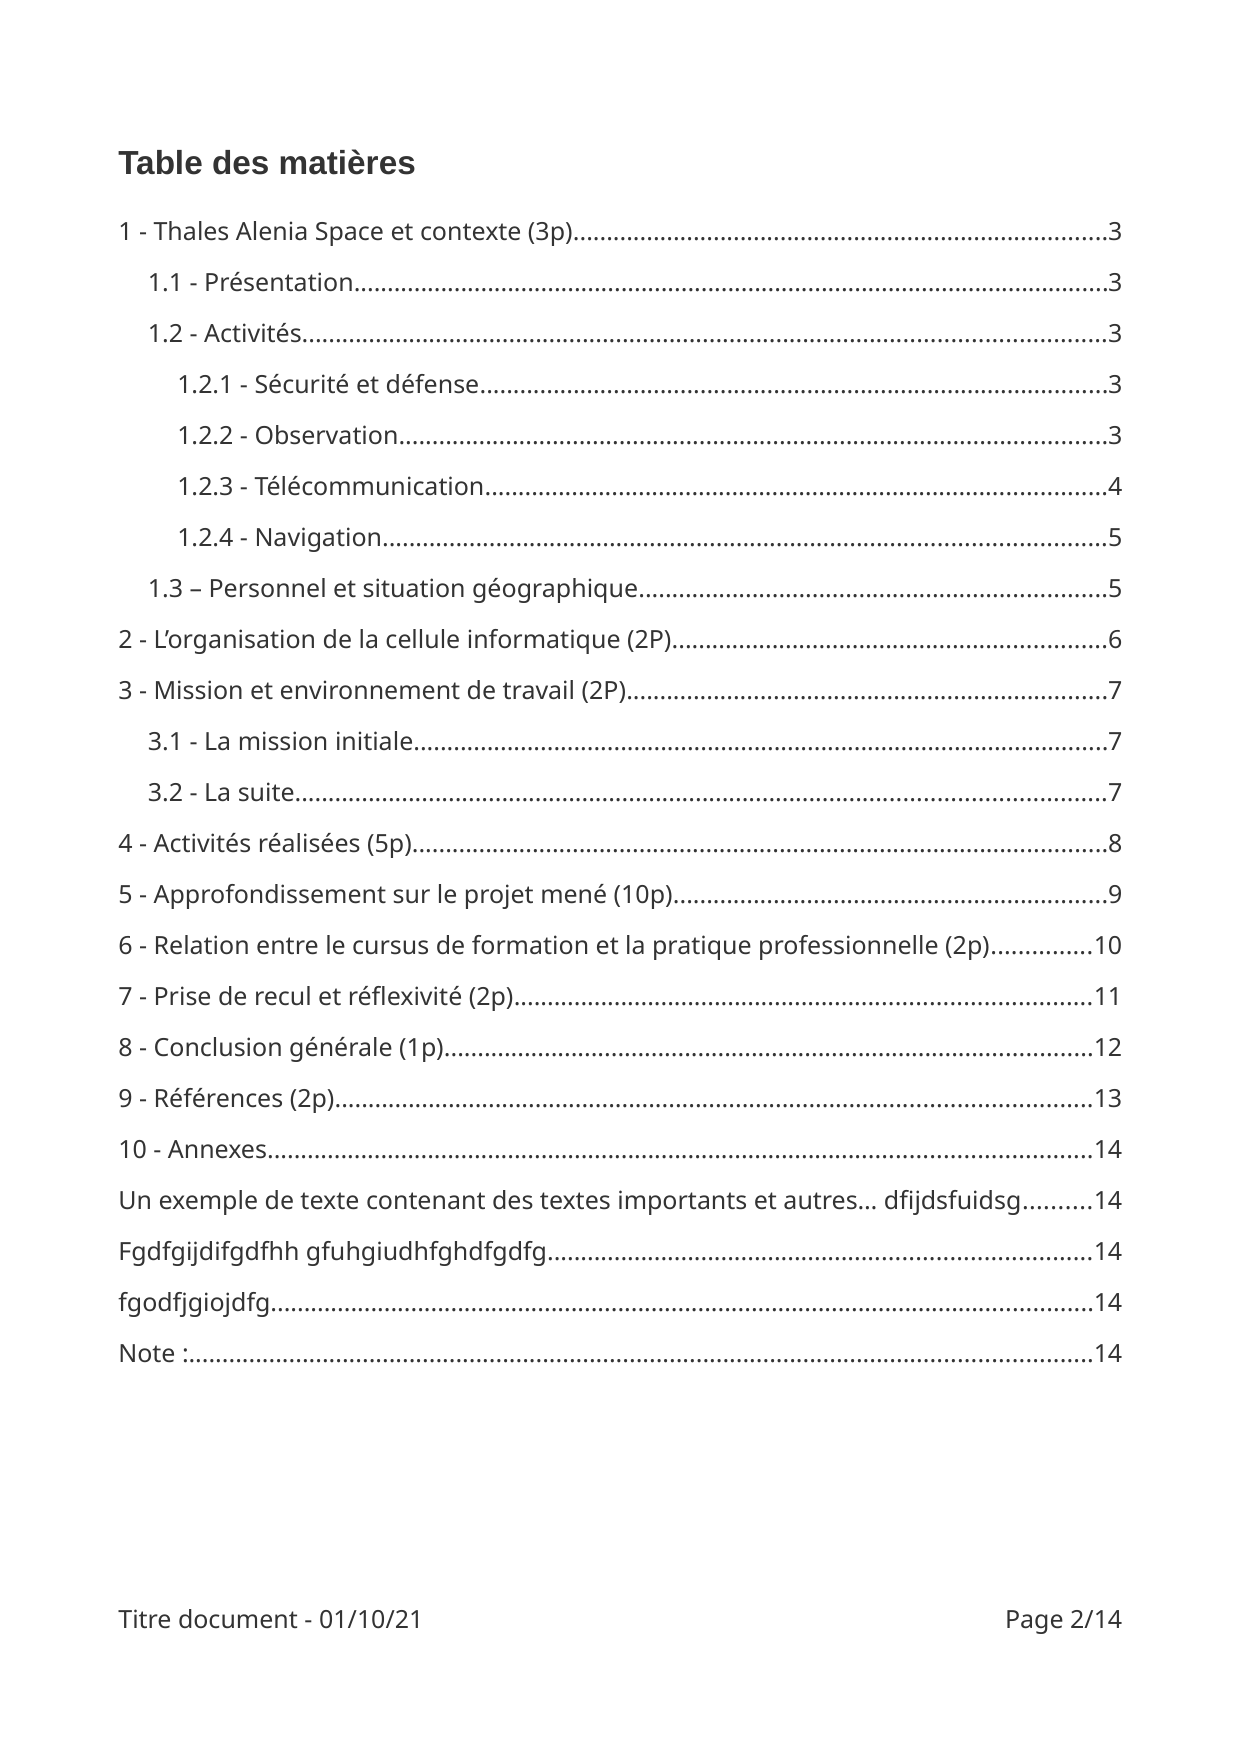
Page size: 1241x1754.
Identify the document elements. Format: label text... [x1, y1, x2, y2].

text 1.2 - Activités 3 [148, 315, 1122, 349]
text 4 - Activités réalisées (5p) 8 [118, 826, 1122, 860]
text 1.3 – Personnel et situation géographique 5 [148, 571, 1122, 604]
text 1.2.3 - Télécommunication 4 [177, 468, 1122, 502]
text 9 - Références (2p) 13 [118, 1081, 1122, 1115]
text 1.2.4 - Navigation 5 [177, 519, 1122, 553]
text 2 - L’organisation de la cellule informatique (2P) 6 [118, 622, 1122, 656]
text 1.2.1 - Sécurité et défense 3 [177, 366, 1122, 400]
text 1 - Thales Alenia Space et contexte (3p) 3 [118, 213, 1122, 247]
text 8 - Conclusion générale (1p) 12 [118, 1030, 1122, 1064]
text 1.2.2 - Observation 3 [177, 417, 1122, 451]
text 1.1 - Présentation 3 [148, 264, 1122, 298]
text 3.2 - La suite 7 [148, 775, 1122, 809]
text 10 - Annexes 14 [118, 1132, 1122, 1166]
subtitle Table des matières [118, 143, 1122, 182]
text Fgdfgijdifgdfhh gfuhgiudhfghdfgdfg 14 [118, 1234, 1122, 1268]
text fgodfjgiojdfg 14 [118, 1285, 1122, 1319]
text 5 - Approfondissement sur le projet mené (10p) 9 [118, 877, 1122, 911]
text 6 - Relation entre le cursus de formation et la pratique professionnelle (2p) 10 [118, 928, 1122, 962]
text 3 - Mission et environnement de travail (2P) 7 [118, 673, 1122, 707]
text Un exemple de texte contenant des textes importants et autres… dfijdsfuidsg 14 [118, 1183, 1122, 1217]
text 7 - Prise de recul et réflexivité (2p) 11 [118, 979, 1122, 1013]
text 3.1 - La mission initiale 7 [148, 724, 1122, 758]
text Note : 14 [118, 1336, 1122, 1370]
